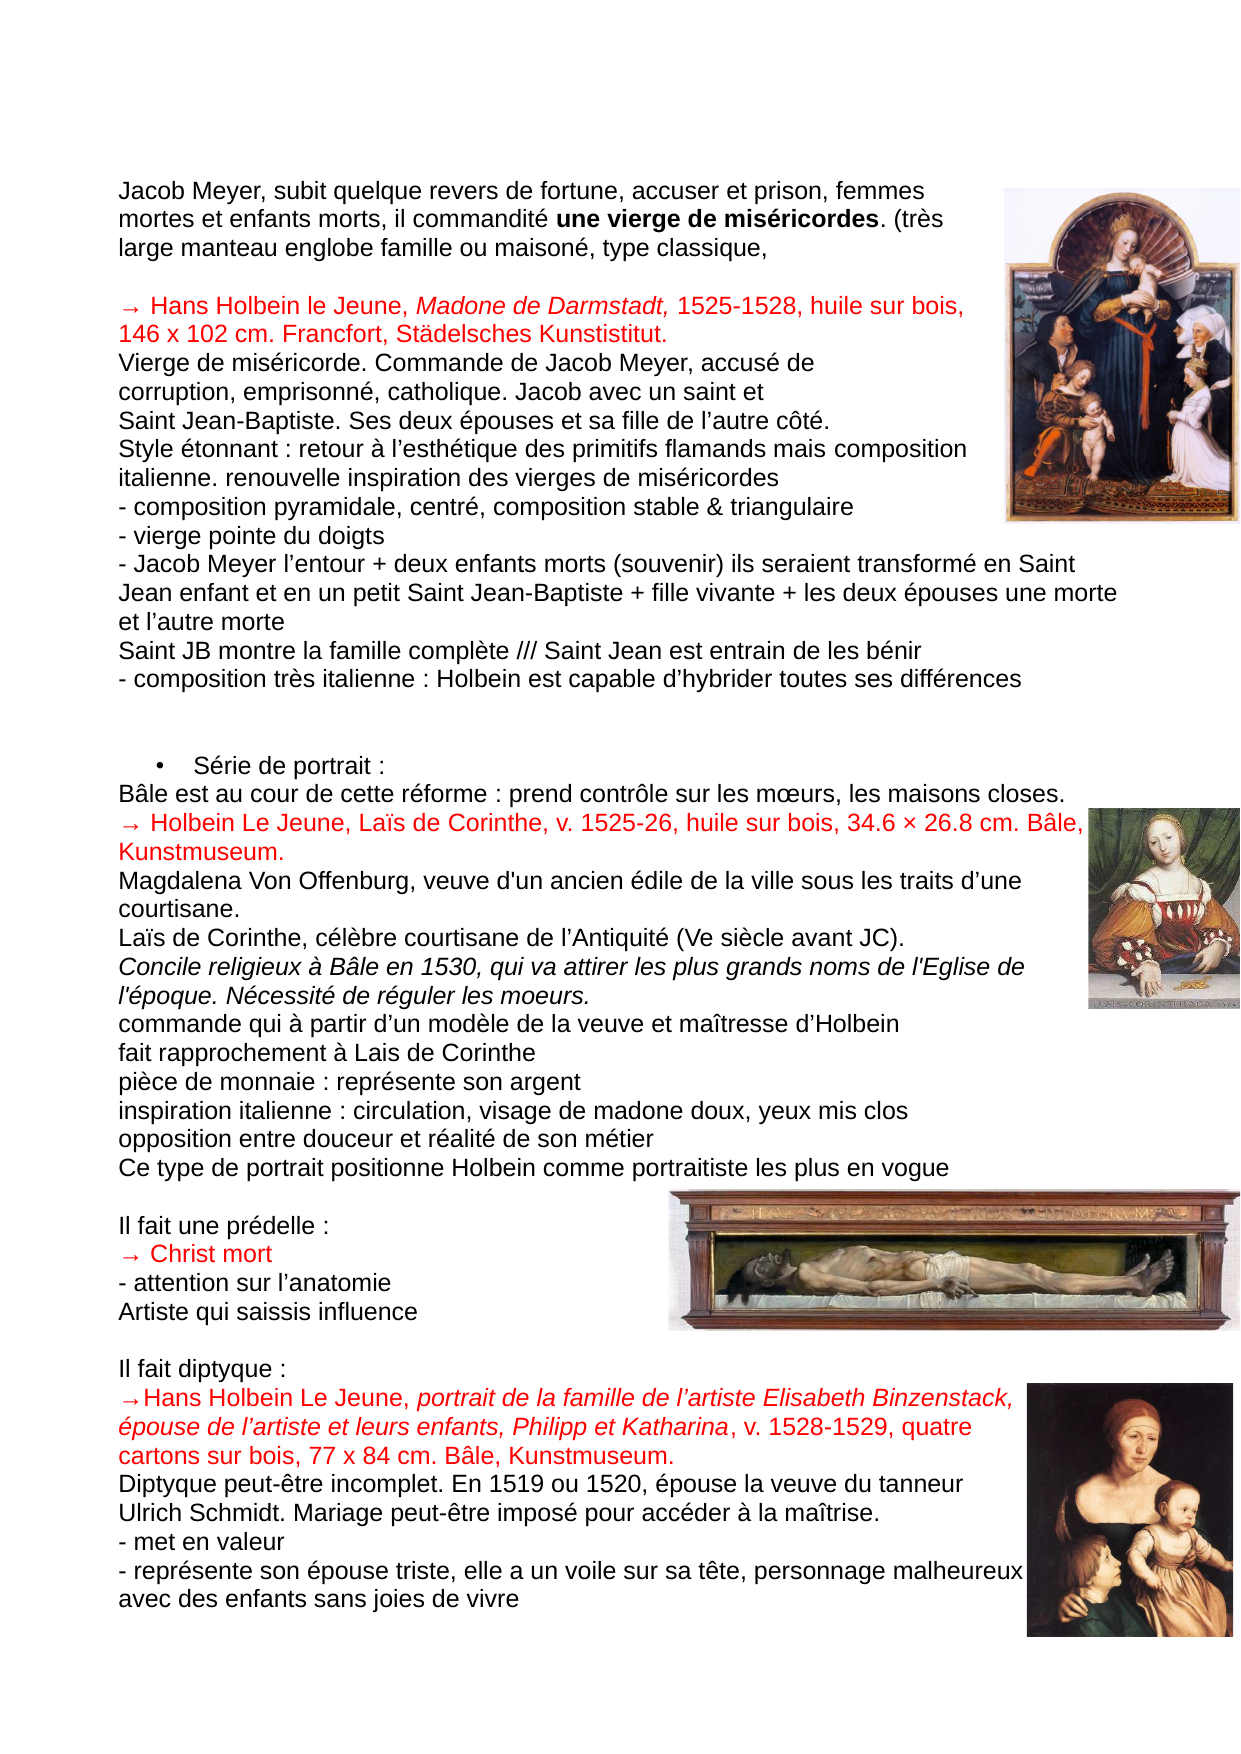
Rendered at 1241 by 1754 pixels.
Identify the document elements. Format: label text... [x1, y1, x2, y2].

text - attention sur l’anatomie [118, 1268, 668, 1297]
text - composition très italienne : Holbein est capable d’hybrider toutes ses différences [118, 664, 1122, 693]
text - vierge pointe du doigts [118, 521, 1122, 549]
text → Christ mort [118, 1239, 668, 1268]
text Concile religieux à Bâle en 1530, qui va attirer les plus grands noms de l'Eglise de [118, 952, 1088, 981]
text Ce type de portrait positionne Holbein comme portraitiste les plus en vogue [118, 1153, 1122, 1182]
text Saint Jean-Baptiste. Ses deux épouses et sa fille de l’autre côté. [118, 406, 1003, 434]
text 146 x 102 cm. Francfort, Städelsches Kunstistitut. [118, 319, 1003, 348]
text fait rapprochement à Lais de Corinthe [118, 1038, 1122, 1067]
picture [1026, 1383, 1234, 1637]
text - représente son épouse triste, elle a un voile sur sa tête, personnage malheureux avec des enfants sans joies de vivre [118, 1556, 1026, 1613]
text - met en valeur [118, 1527, 1026, 1556]
text - composition pyramidale, centré, composition stable & triangulaire [118, 492, 1003, 521]
text Saint JB montre la famille complète /// Saint Jean est entrain de les bénir [118, 636, 1122, 664]
text - Jacob Meyer l’entour + deux enfants morts (souvenir) ils seraient transformé en Saint Jean enfant et en un petit Saint Jean-Baptiste + fille vivante + les deux épouses une morte et l’autre morte [118, 549, 1122, 636]
text corruption, emprisonné, catholique. Jacob avec un saint et [118, 377, 1003, 406]
text Il fait une prédelle : [118, 1211, 668, 1239]
text → Hans Holbein le Jeune, Madone de Darmstadt, 1525-1528, huile sur bois, [118, 291, 1003, 319]
picture [1088, 808, 1240, 1009]
text commande qui à partir d’un modèle de la veuve et maîtresse d’Holbein [118, 1009, 1122, 1038]
text pièce de monnaie : représente son argent [118, 1067, 1122, 1096]
picture [668, 1189, 1241, 1331]
text Diptyque peut-être incomplet. En 1519 ou 1520, épouse la veuve du tanneur [118, 1469, 1026, 1498]
text Vierge de miséricorde. Commande de Jacob Meyer, accusé de [118, 348, 1003, 377]
text épouse de l’artiste et leurs enfants, Philipp et Katharina, v. 1528-1529, quatre [118, 1412, 1026, 1441]
text Ulrich Schmidt. Mariage peut-être imposé pour accéder à la maîtrise. [118, 1498, 1026, 1527]
text Laïs de Corinthe, célèbre courtisane de l’Antiquité (Ve siècle avant JC). [118, 923, 1088, 952]
picture [1003, 188, 1241, 524]
text Jacob Meyer, subit quelque revers de fortune, accuser et prison, femmes mortes et enfants morts, il commandité une vierge de miséricordes. (très large manteau englobe famille ou maisoné, type classique, [118, 176, 1122, 262]
text Style étonnant : retour à l’esthétique des primitifs flamands mais composition italienne. renouvelle inspiration des vierges de miséricordes [118, 434, 1003, 492]
text l'époque. Nécessité de réguler les moeurs. [118, 981, 1088, 1009]
text Il fait diptyque : [118, 1354, 1122, 1383]
text Magdalena Von Offenburg, veuve d'un ancien édile de la ville sous les traits d’une [118, 866, 1088, 894]
text Kunstmuseum. [118, 837, 1088, 866]
text opposition entre douceur et réalité de son métier [118, 1124, 1122, 1153]
text → Holbein Le Jeune, Laïs de Corinthe, v. 1525-26, huile sur bois, 34.6 × 26.8 cm. Bâle, [118, 808, 1088, 837]
text inspiration italienne : circulation, visage de madone doux, yeux mis clos [118, 1096, 1122, 1124]
text cartons sur bois, 77 x 84 cm. Bâle, Kunstmuseum. [118, 1441, 1026, 1469]
list Série de portrait : [156, 751, 1122, 779]
text Artiste qui saissis influence [118, 1297, 668, 1326]
text courtisane. [118, 894, 1088, 923]
text →Hans Holbein Le Jeune, portrait de la famille de l’artiste Elisabeth Binzenstack, [118, 1383, 1026, 1412]
text Bâle est au cour de cette réforme : prend contrôle sur les mœurs, les maisons closes. [118, 779, 1122, 808]
